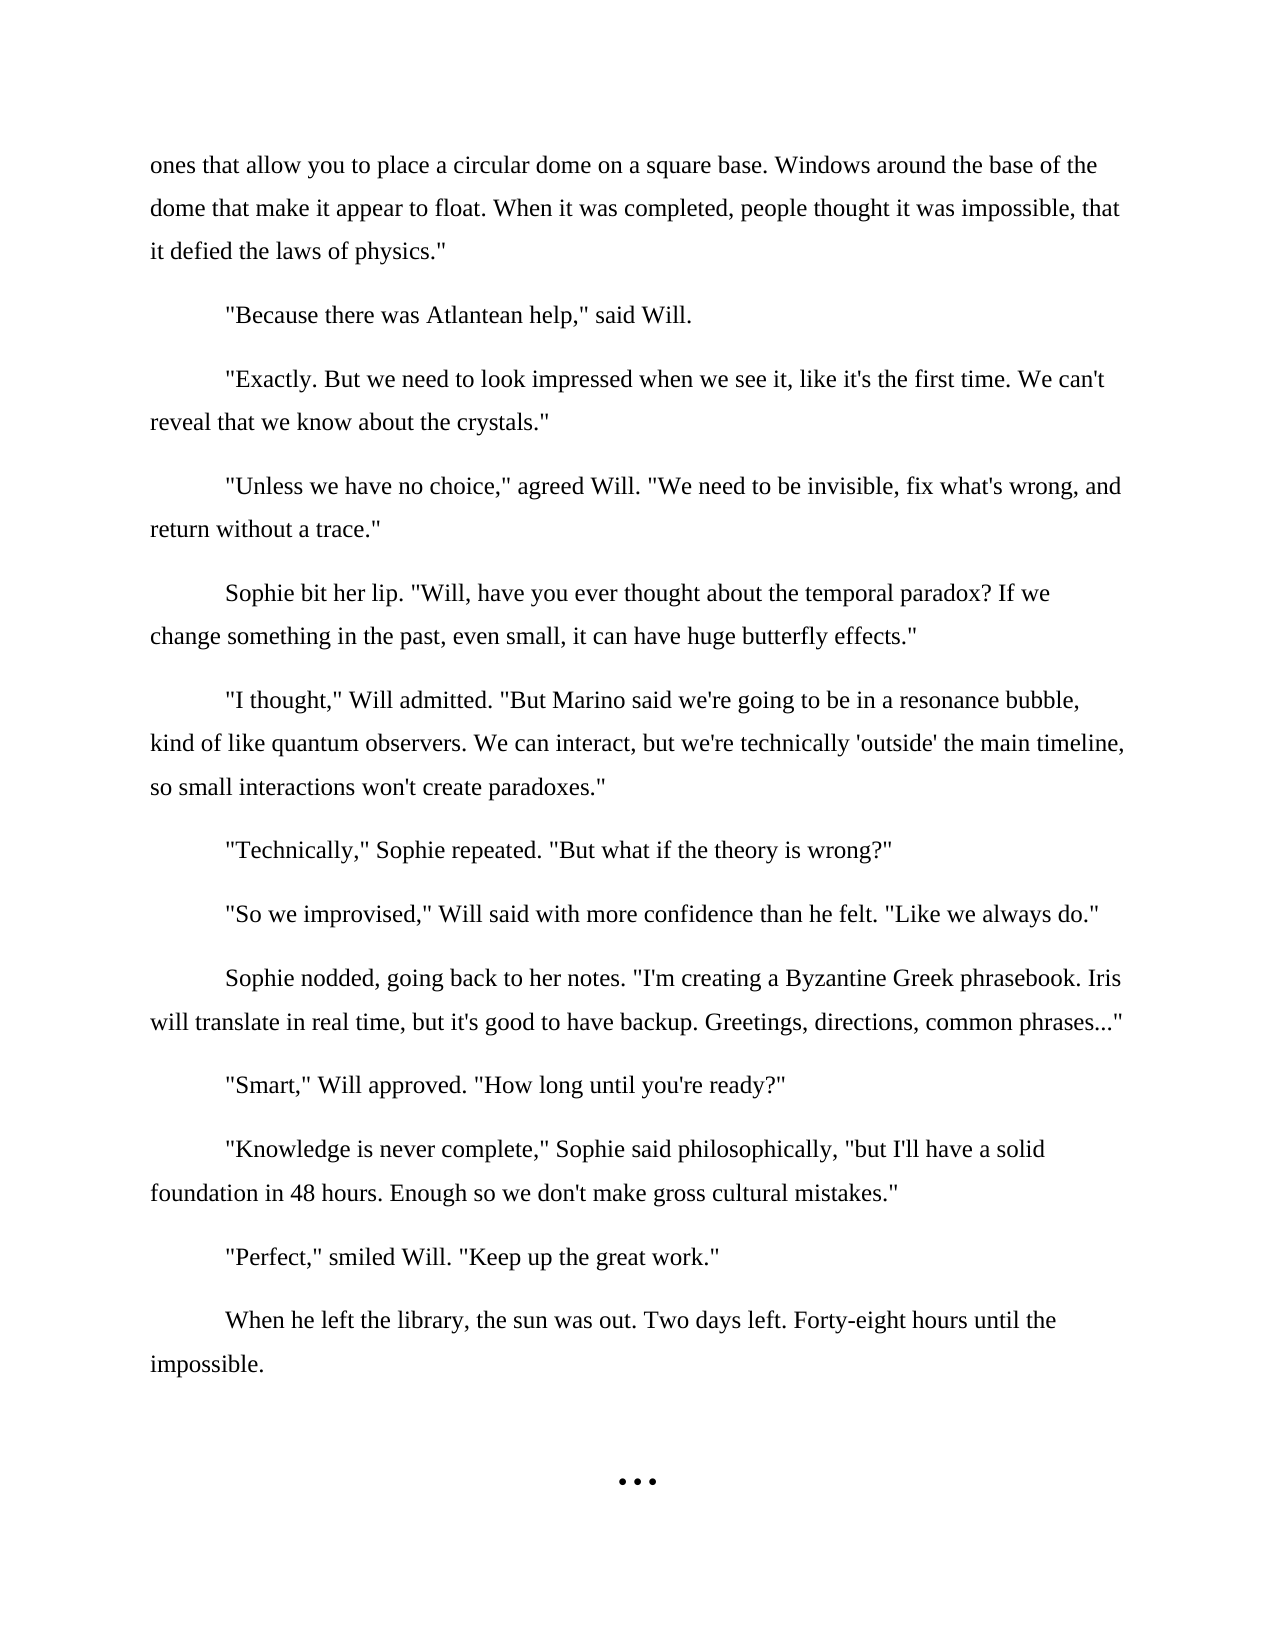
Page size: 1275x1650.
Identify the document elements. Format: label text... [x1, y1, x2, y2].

text "Exactly. But we need to look impressed when we see it, like it's the first time. We can't reveal that we know about the crystals." [150, 364, 1125, 436]
text Sophie nodded, going back to her notes. "I'm creating a Byzantine Greek phrasebook. Iris will translate in real time, but it's good to have backup. Greetings, directions, common phrases..." [150, 963, 1125, 1035]
text • • • [150, 1467, 1125, 1495]
text "So we improvised," Will said with more confidence than he felt. "Like we always do." [150, 899, 1125, 928]
text Sophie bit her lip. "Will, have you ever thought about the temporal paradox? If we change something in the past, even small, it can have huge butterfly effects." [150, 578, 1125, 650]
text When he left the library, the sun was out. Two days left. Forty-eight hours until the impossible. [150, 1306, 1125, 1377]
text "Smart," Will approved. "How long until you're ready?" [150, 1071, 1125, 1099]
text "Perfect," smiled Will. "Keep up the great work." [150, 1242, 1125, 1270]
text "Knowledge is never complete," Sophie said philosophically, "but I'll have a solid foundation in 48 hours. Enough so we don't make gross cultural mistakes." [150, 1134, 1125, 1206]
text ones that allow you to place a circular dome on a square base. Windows around the base of the dome that make it appear to float. When it was completed, people thought it was impossible, that it defied the laws of physics." [150, 150, 1125, 265]
text "Unless we have no choice," agreed Will. "We need to be invisible, fix what's wrong, and return without a trace." [150, 471, 1125, 543]
text "Because there was Atlantean help," said Will. [150, 300, 1125, 329]
text "I thought," Will admitted. "But Marino said we're going to be in a resonance bubble, kind of like quantum observers. We can interact, but we're technically 'outside' the main timeline, so small interactions won't create paradoxes." [150, 685, 1125, 800]
text "Technically," Sophie repeated. "But what if the theory is wrong?" [150, 836, 1125, 864]
